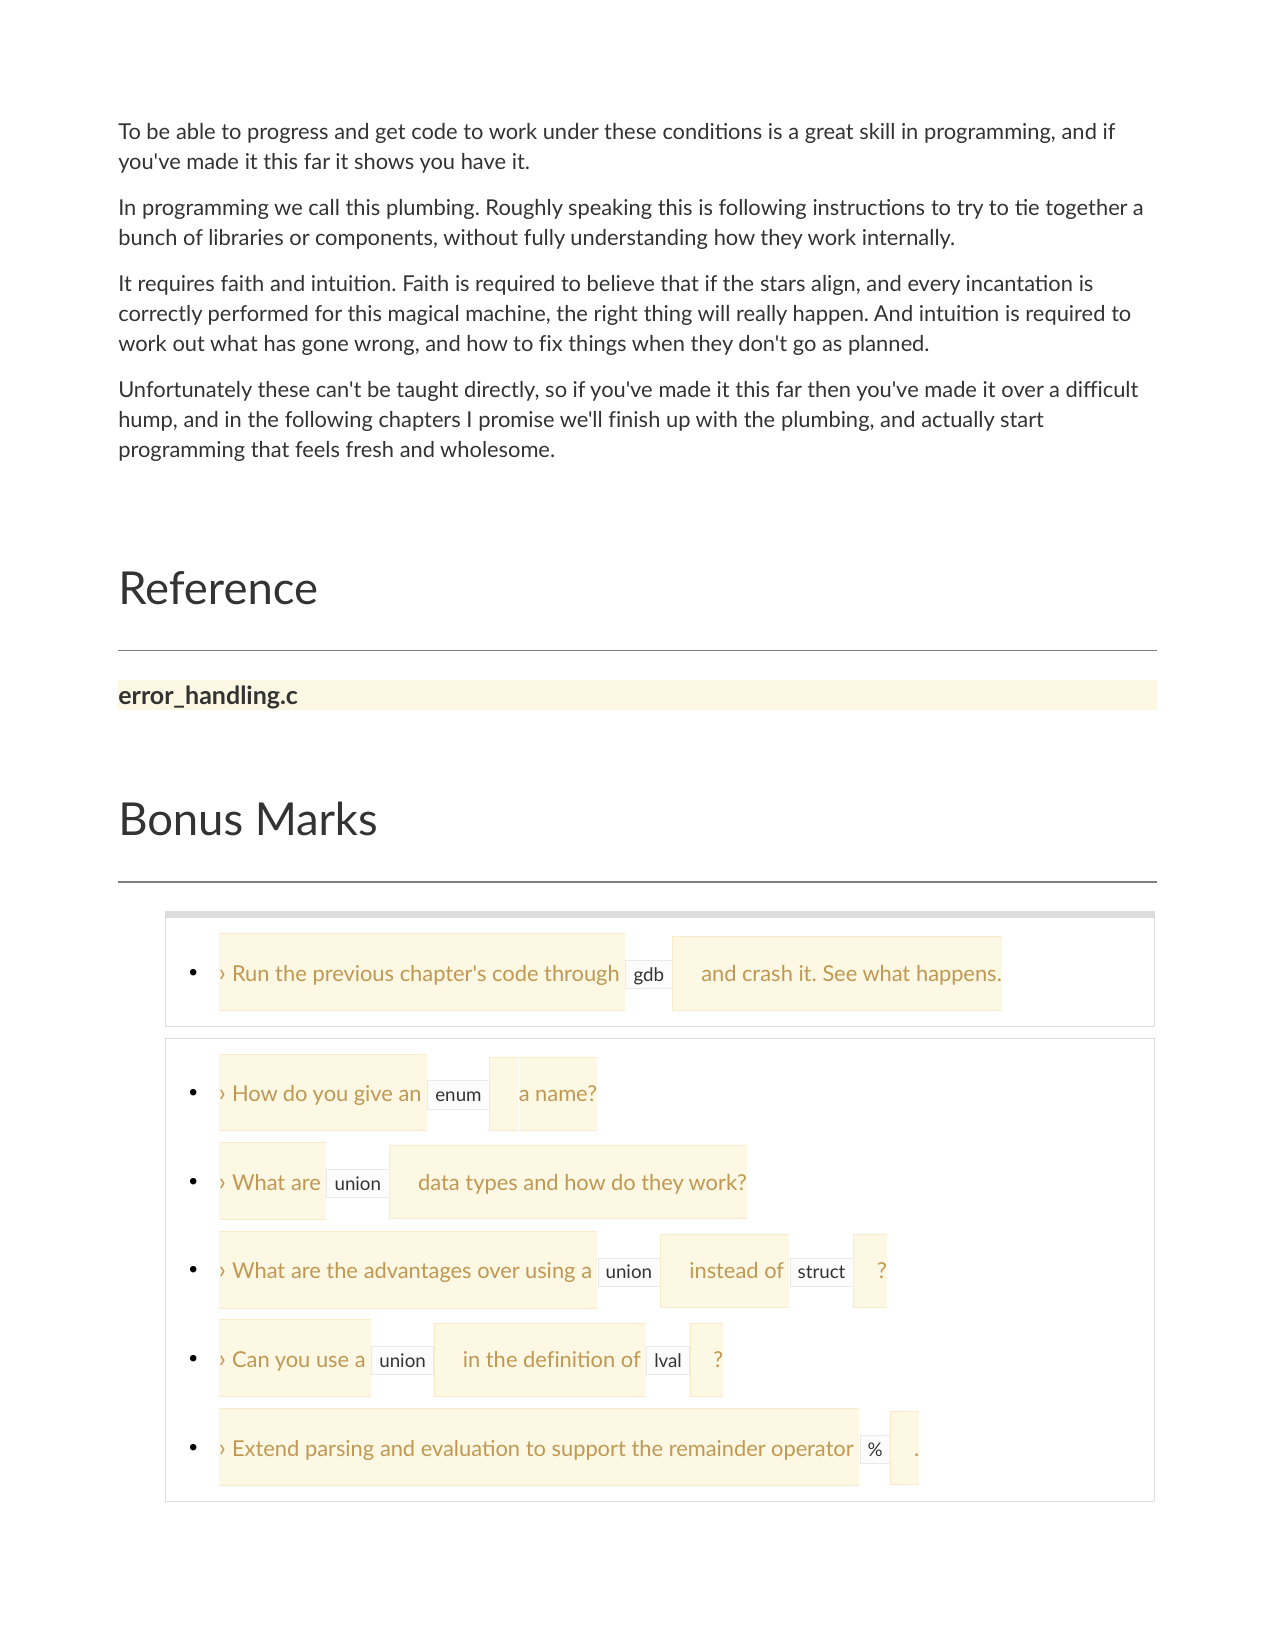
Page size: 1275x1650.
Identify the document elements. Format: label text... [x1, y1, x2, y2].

text Unfortunately these can't be taught directly, so if you've made it this far then you've made it over a difficult hump, and in the following chapters I promise we'll finish up with the plumbing, and actually start programming that feels fresh and wholesome. [118, 376, 1157, 462]
text To be able to progress and get code to work under these conditions is a great skill in programming, and if you've made it this far it shows you have it. [118, 118, 1157, 174]
list › What are union data types and how do they work? [166, 1126, 1154, 1215]
text In programming we call this plumbing. Roughly speaking this is following instructions to try to tie together a bunch of libraries or components, without fully understanding how they work internally. [118, 194, 1157, 250]
list › Run the previous chapter's code through gdb and crash it. See what happens. [166, 918, 1154, 1026]
subtitle Bonus Marks [118, 791, 1157, 846]
subtitle Reference [118, 560, 1157, 614]
subtitle error_handling.c [118, 680, 1157, 710]
list › What are the advantages over using a union instead of struct? [166, 1215, 1154, 1304]
list › How do you give an enum a name? [166, 1039, 1154, 1126]
text It requires faith and intuition. Faith is required to believe that if the stars align, and every incantation is correctly performed for this magical machine, the right thing will really happen. And intuition is required to work out what has gone wrong, and how to fix things when they don't go as planned. [118, 270, 1157, 356]
list › Can you use a union in the definition of lval? [166, 1304, 1154, 1392]
list › Extend parsing and evaluation to support the remainder operator %. [166, 1392, 1154, 1501]
